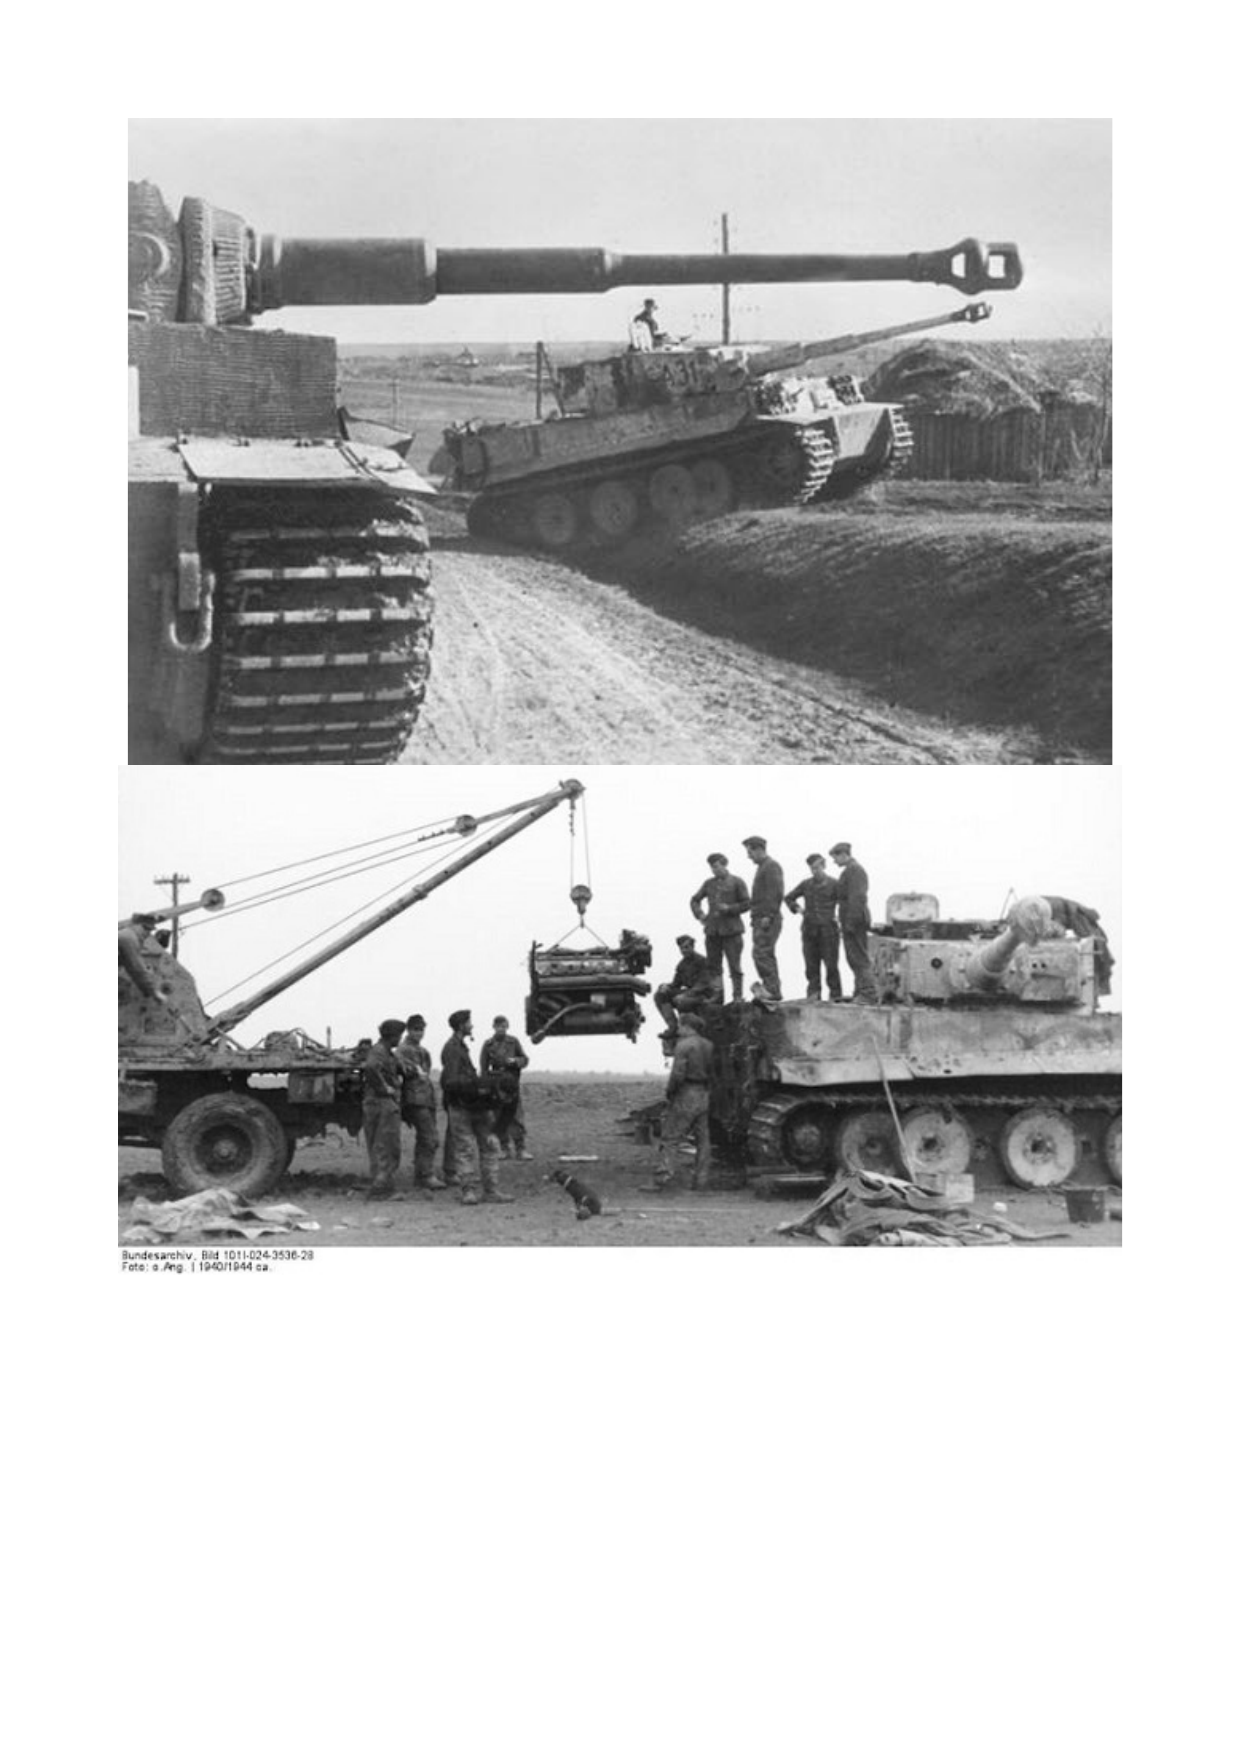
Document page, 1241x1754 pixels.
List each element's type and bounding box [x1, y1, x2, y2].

picture [118, 118, 1123, 1275]
